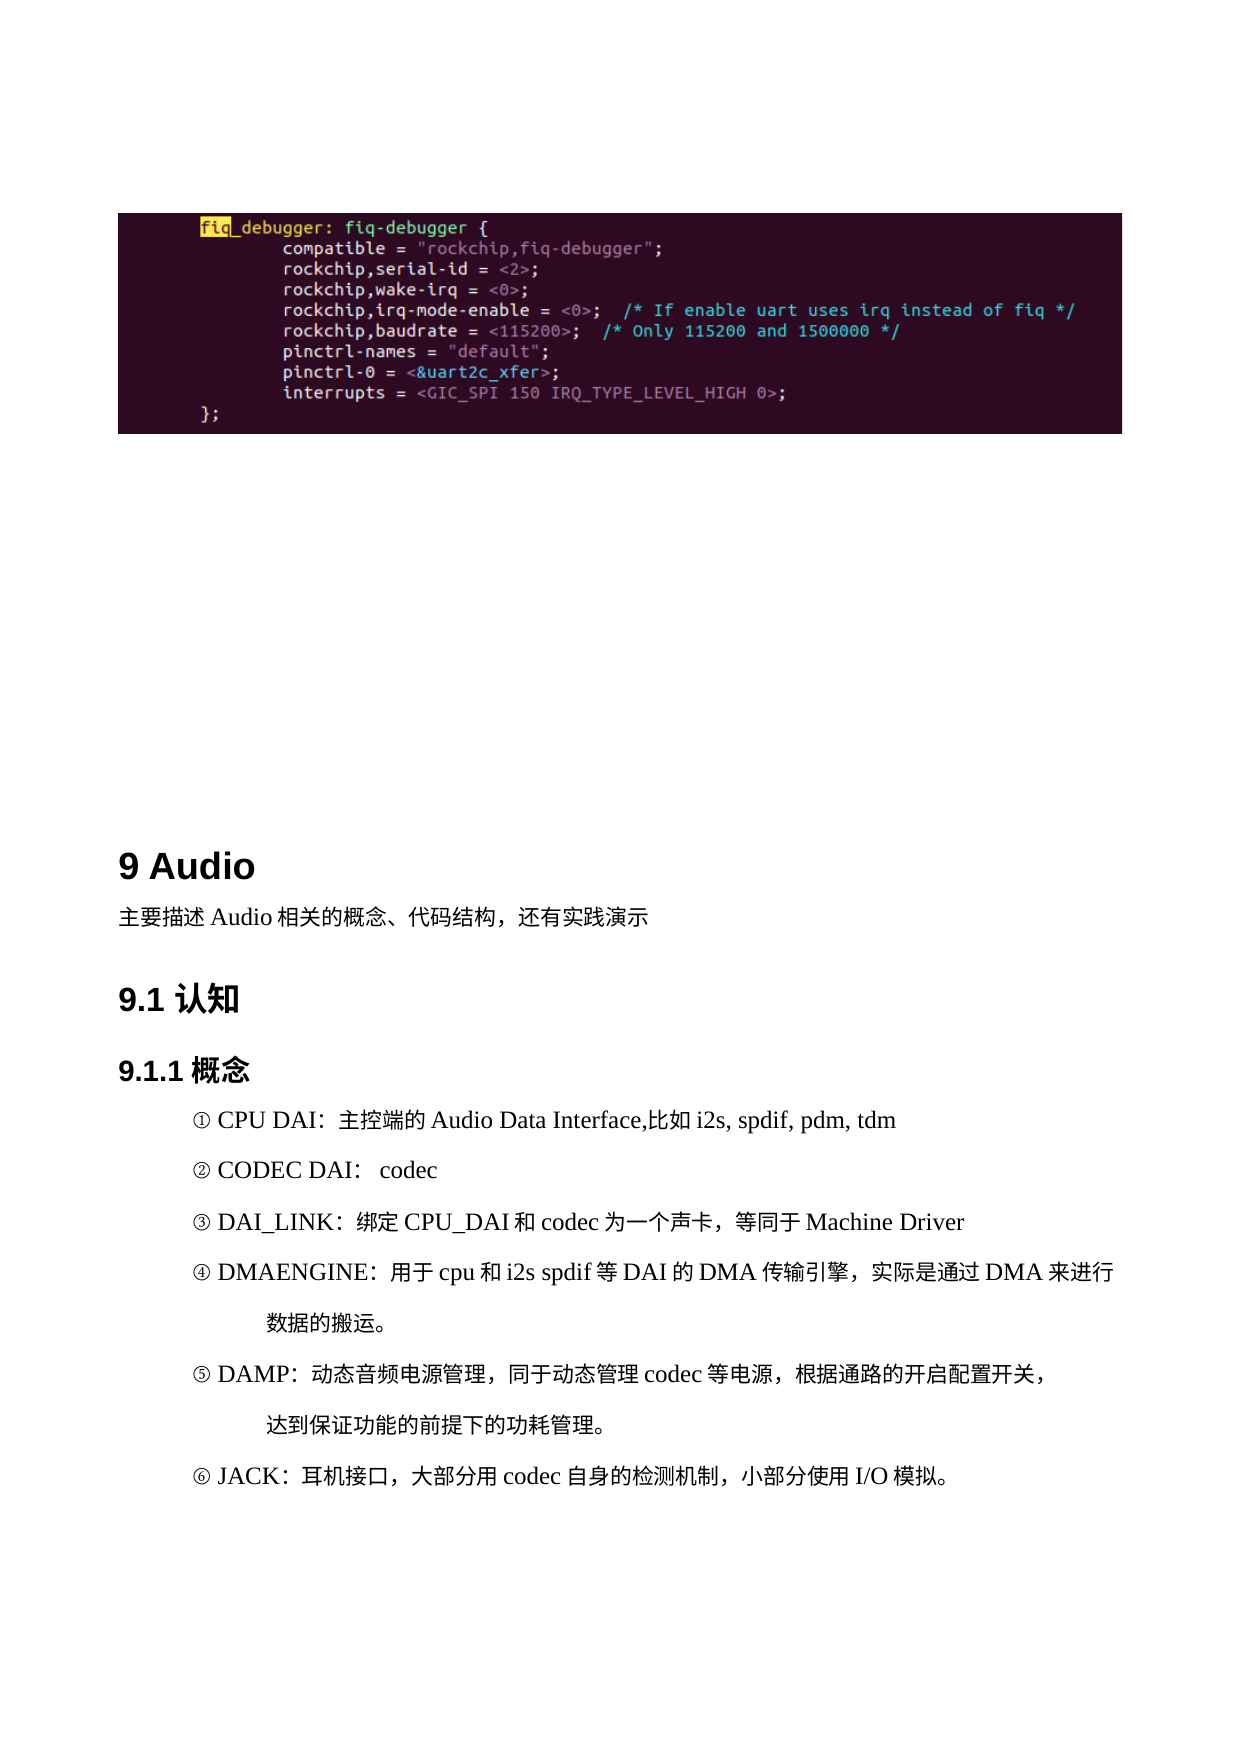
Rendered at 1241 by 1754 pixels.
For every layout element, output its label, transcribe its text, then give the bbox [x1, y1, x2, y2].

subtitle 9.1 认知 [118, 972, 1122, 1021]
text ⑥ JACK：耳机接口，大部分用codec自身的检测机制，小部分使用I/O模拟。 [118, 1459, 1122, 1491]
text ③ DAI_LINK：绑定CPU_DAI和codec为一个声卡，等同于Machine Driver [118, 1204, 1122, 1236]
text ④ DMAENGINE：用于cpu和i2s spdif等DAI的DMA传输引擎，实际是通过DMA来进行 [118, 1255, 1122, 1287]
text 数据的搬运。 [118, 1306, 1122, 1338]
text ② CODEC DAI： codec [118, 1153, 1122, 1185]
text ① CPU DAI：主控端的Audio Data Interface,比如 i2s, spdif, pdm, tdm [118, 1103, 1122, 1134]
subtitle 9 Audio [118, 844, 1122, 888]
text 主要描述Audio相关的概念、代码结构，还有实践演示 [118, 900, 1122, 932]
text 达到保证功能的前提下的功耗管理。 [118, 1408, 1122, 1440]
text ⑤ DAMP：动态音频电源管理，同于动态管理codec等电源，根据通路的开启配置开关， [118, 1357, 1122, 1389]
subtitle 9.1.1 概念 [118, 1048, 1122, 1090]
picture [118, 213, 1123, 434]
